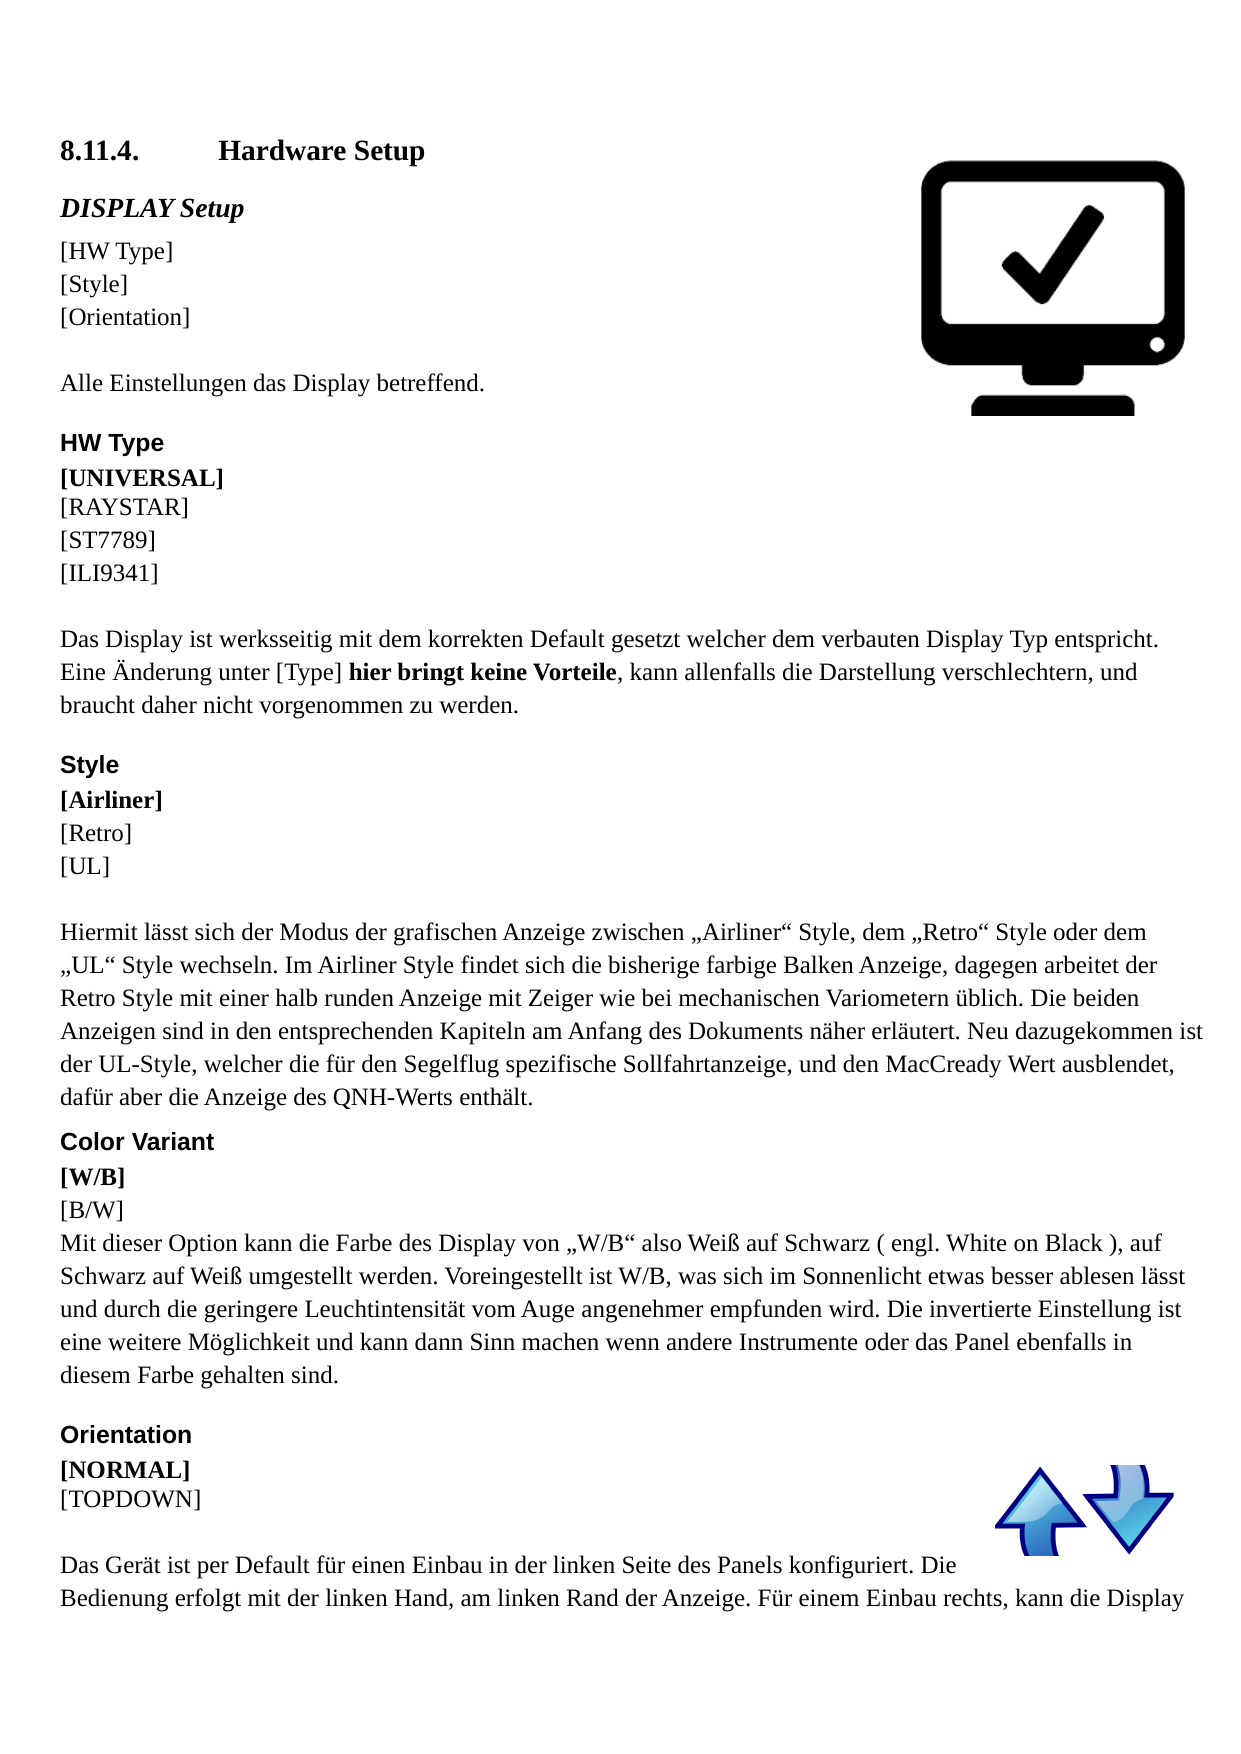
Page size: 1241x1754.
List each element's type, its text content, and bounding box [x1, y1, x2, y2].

subtitle Style [60, 750, 1207, 778]
text [B/W] [60, 1195, 1207, 1224]
text [Airliner] [60, 785, 1207, 813]
subtitle Color Variant [60, 1127, 1207, 1156]
text [W/B] [60, 1162, 1207, 1191]
text [1185, 269, 1207, 298]
subtitle DISPLAY Setup [60, 192, 921, 223]
text [UL] [60, 851, 1207, 879]
text [Orientation] [60, 302, 921, 331]
text [1185, 236, 1207, 265]
text [1174, 1484, 1207, 1513]
text [ILI9341] [60, 558, 1207, 586]
text [TOPDOWN] [60, 1484, 995, 1513]
subtitle [1185, 192, 1207, 223]
picture [995, 1465, 1174, 1556]
text Mit dieser Option kann die Farbe des Display von „W/B“ also Weiß auf Schwarz ( engl. White on Black ), auf Schwarz auf Weiß umgestellt werden. Voreingestellt ist W/B, was sich im Sonnenlicht etwas besser ablesen lässt und durch die geringere Leuchtintensität vom Auge angenehmer empfunden wird. Die invertierte Einstellung ist eine weitere Möglichkeit und kann dann Sinn machen wenn andere Instrumente oder das Panel ebenfalls in diesem Farbe gehalten sind. [60, 1228, 1207, 1389]
text [NORMAL] [60, 1455, 1207, 1484]
picture [921, 152, 1185, 416]
text [HW Type] [60, 236, 921, 265]
text Alle Einstellungen das Display betreffend. [60, 368, 921, 397]
subtitle HW Type [60, 428, 1207, 457]
text Hiermit lässt sich der Modus der grafischen Anzeige zwischen „Airliner“ Style, dem „Retro“ Style oder dem „UL“ Style wechseln. Im Airliner Style findet sich die bisherige farbige Balken Anzeige, dagegen arbeitet der Retro Style mit einer halb runden Anzeige mit Zeiger wie bei mechanischen Variometern üblich. Die beiden Anzeigen sind in den entsprechenden Kapiteln am Anfang des Dokuments näher erläutert. Neu dazugekommen ist der UL-Style, welcher die für den Segelflug spezifische Sollfahrtanzeige, und den MacCready Wert ausblendet, dafür aber die Anzeige des QNH-Werts enthält. [60, 917, 1207, 1111]
subtitle Orientation [60, 1420, 1207, 1449]
text Das Display ist werksseitig mit dem korrekten Default gesetzt welcher dem verbauten Display Typ entspricht. Eine Änderung unter [Type] hier bringt keine Vorteile, kann allenfalls die Darstellung verschlechtern, und braucht daher nicht vorgenommen zu werden. [60, 624, 1207, 718]
text [RAYSTAR] [60, 492, 1207, 520]
text [Style] [60, 269, 921, 298]
text [ST7789] [60, 525, 1207, 553]
subtitle Hardware Setup [60, 133, 1207, 167]
text [1185, 302, 1207, 331]
text [UNIVERSAL] [60, 463, 1207, 492]
text Das Gerät ist per Default für einen Einbau in der linken Seite des Panels konfiguriert. Die Bedienung erfolgt mit der linken Hand, am linken Rand der Anzeige. Für einem Einbau rechts, kann die Display [60, 1550, 1207, 1612]
text [Retro] [60, 818, 1207, 846]
